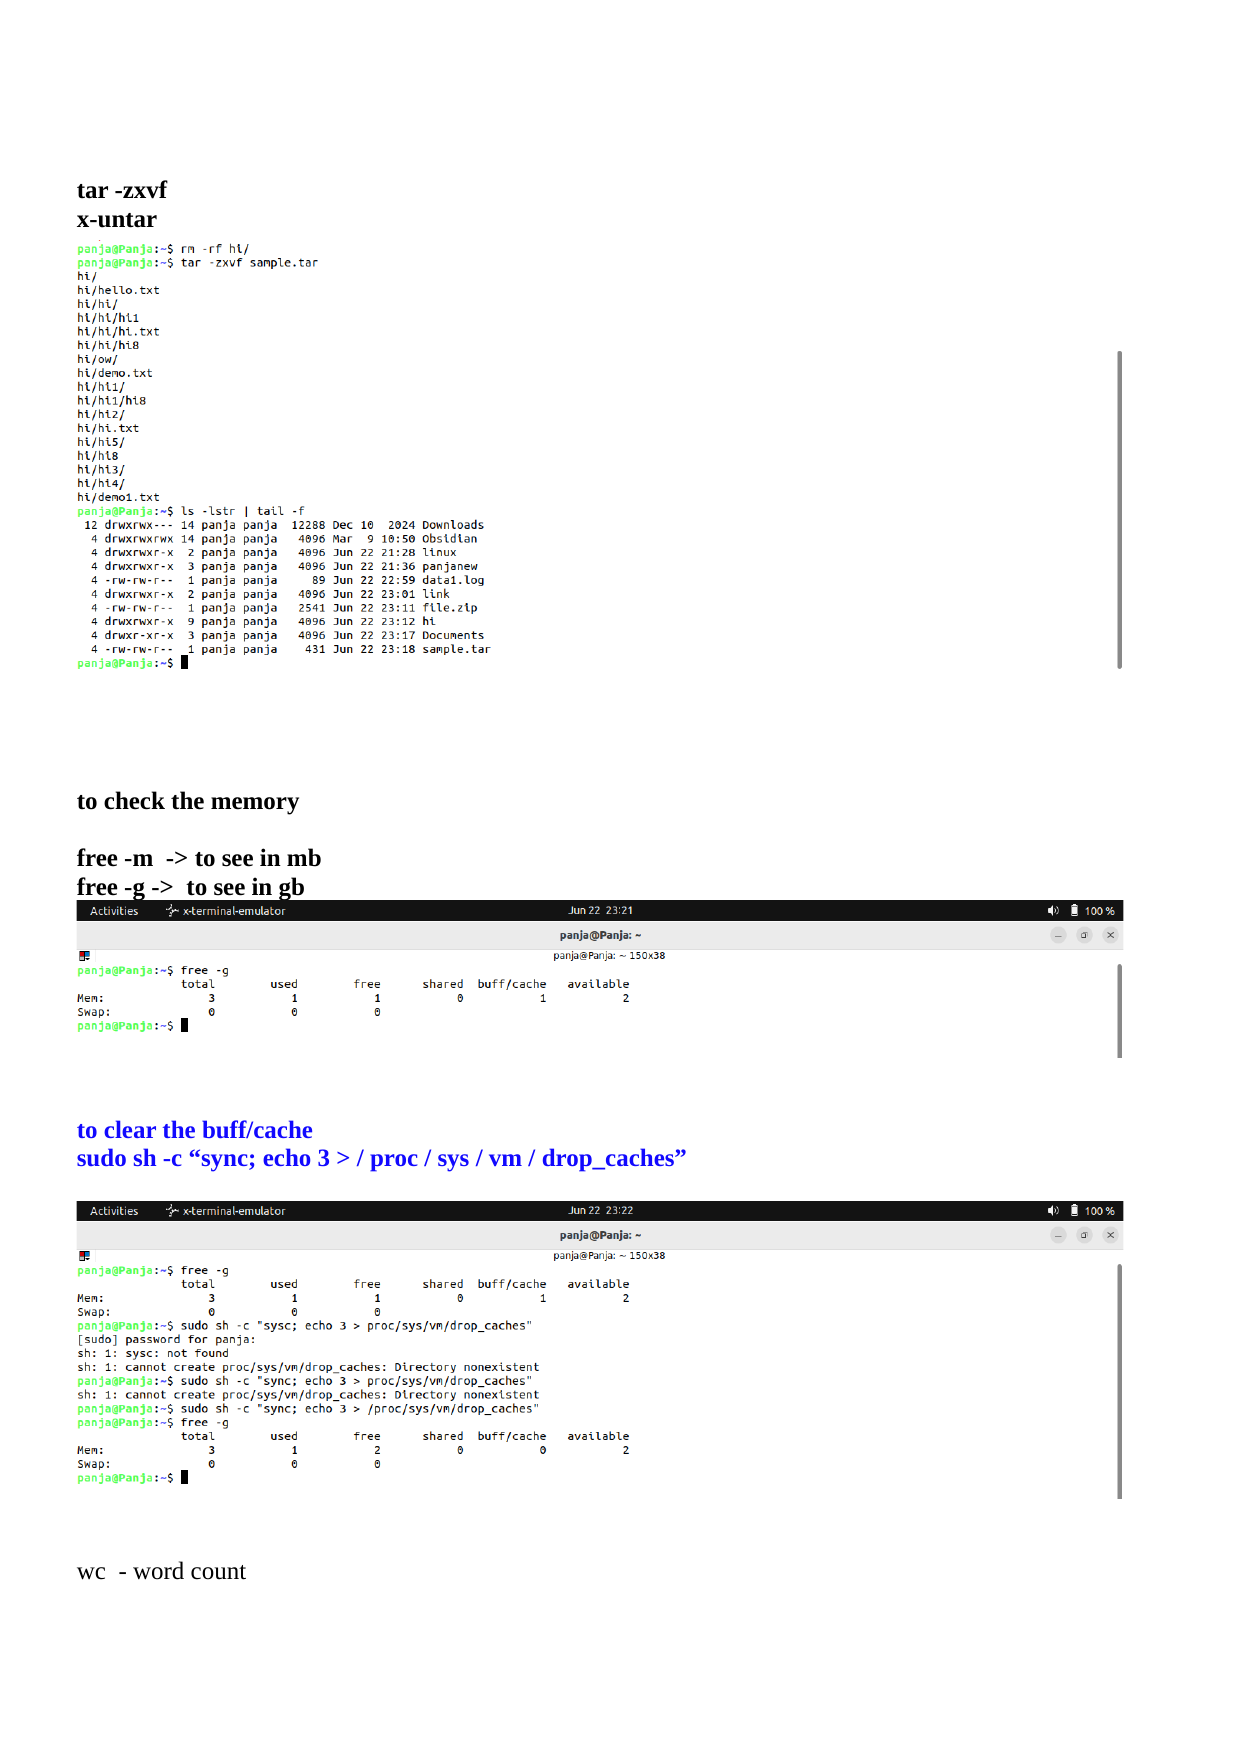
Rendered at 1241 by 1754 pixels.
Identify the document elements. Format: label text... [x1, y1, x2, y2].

text tar -zxvf [77, 176, 1123, 204]
text x-untar [77, 204, 1123, 233]
text free -g -> to see in gb [77, 872, 1123, 900]
picture [76, 240, 1124, 671]
text free -m -> to see in mb [77, 843, 1123, 872]
text sudo sh -c “sync; echo 3 > / proc / sys / vm / drop_caches” [77, 1143, 1123, 1172]
picture [76, 1201, 1124, 1499]
text to clear the buff/cache [77, 1115, 1123, 1143]
text wc - word count [77, 1556, 1123, 1585]
text to check the memory [77, 786, 1123, 814]
